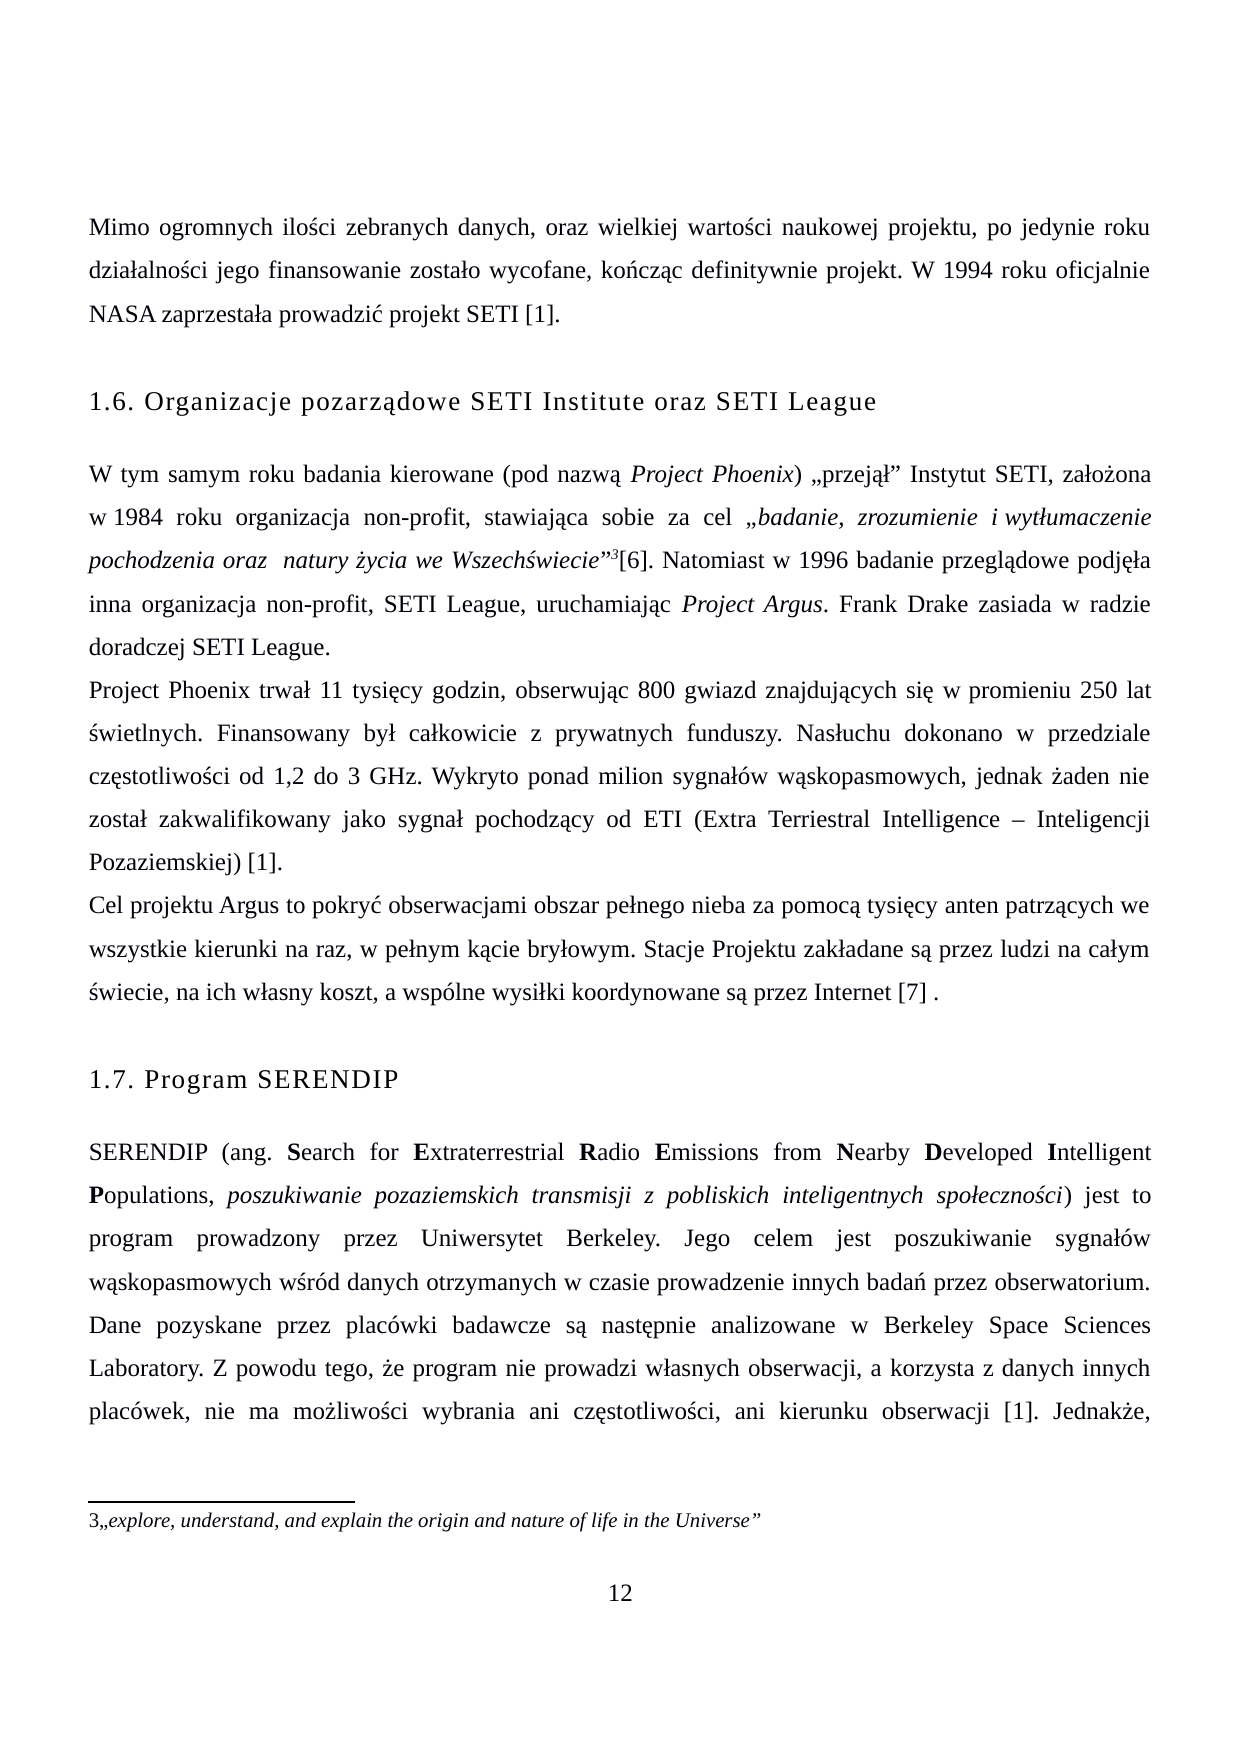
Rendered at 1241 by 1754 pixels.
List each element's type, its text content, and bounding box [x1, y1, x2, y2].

text W tym samym roku badania kierowane (pod nazwą Project Phoenix) „przejął” Instytut SETI, założona w 1984 roku organizacja non-profit, stawiająca sobie za cel „badanie, zrozumienie i wytłumaczenie pochodzenia oraz natury życia we Wszechświecie”[6]. Natomiast w 1996 badanie przeglądowe podjęła inna organizacja non-profit, SETI League, uruchamiając Project Argus. Frank Drake zasiada w radzie doradczej SETI League. [88, 459, 1152, 661]
text Project Phoenix trwał 11 tysięcy godzin, obserwując 800 gwiazd znajdujących się w promieniu 250 lat świetlnych. Finansowany był całkowicie z prywatnych funduszy. Nasłuchu dokonano w przedziale częstotliwości od 1,2 do 3 GHz. Wykryto ponad milion sygnałów wąskopasmowych, jednak żaden nie został zakwalifikowany jako sygnał pochodzący od ETI (Extra Terriestral Intelligence – Inteligencji Pozaziemskiej) [1]. [88, 675, 1152, 876]
subtitle 1.6. Organizacje pozarządowe SETI Institute oraz SETI League [88, 385, 1152, 416]
text Cel projektu Argus to pokryć obserwacjami obszar pełnego nieba za pomocą tysięcy anten patrzących we wszystkie kierunki na raz, w pełnym kącie bryłowym. Stacje Projektu zakładane są przez ludzi na całym świecie, na ich własny koszt, a wspólne wysiłki koordynowane są przez Internet [7] . [88, 891, 1152, 1006]
text SERENDIP (ang. Search for Extraterrestrial Radio Emissions from Nearby Developed Intelligent Populations, poszukiwanie pozaziemskich transmisji z pobliskich inteligentnych społeczności) jest to program prowadzony przez Uniwersytet Berkeley. Jego celem jest poszukiwanie sygnałów wąskopasmowych wśród danych otrzymanych w czasie prowadzenie innych badań przez obserwatorium. Dane pozyskane przez placówki badawcze są następnie analizowane w Berkeley Space Sciences Laboratory. Z powodu tego, że program nie prowadzi własnych obserwacji, a korzysta z danych innych placówek, nie ma możliwości wybrania ani częstotliwości, ani kierunku obserwacji [1]. Jednakże, [88, 1137, 1152, 1425]
text „explore, understand, and explain the origin and nature of life in the Universe” [88, 1508, 1152, 1532]
subtitle 1.7. Program SERENDIP [88, 1063, 1152, 1094]
text Mimo ogromnych ilości zebranych danych, oraz wielkiej wartości naukowej projektu, po jedynie roku działalności jego finansowanie zostało wycofane, kończąc definitywnie projekt. W 1994 roku oficjalnie NASA zaprzestała prowadzić projekt SETI [1]. [88, 212, 1152, 327]
